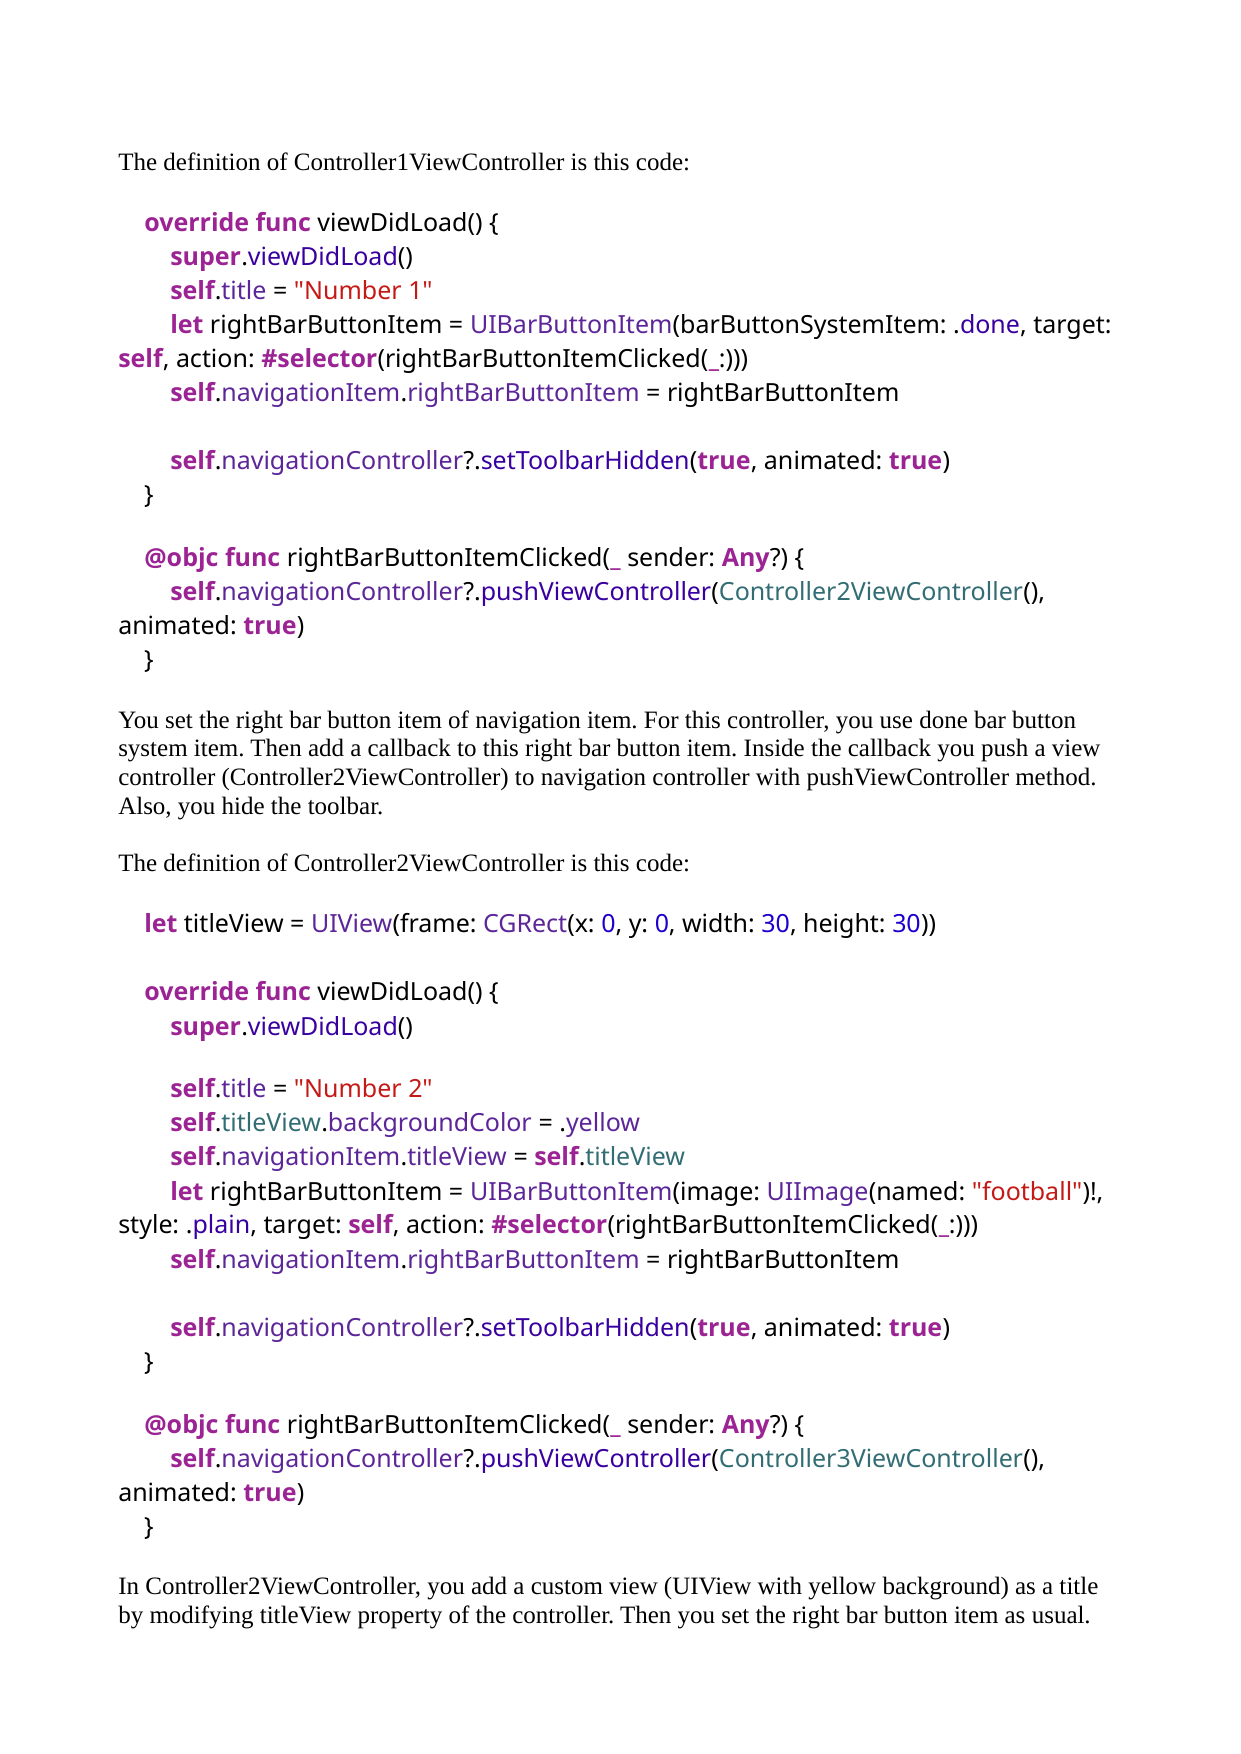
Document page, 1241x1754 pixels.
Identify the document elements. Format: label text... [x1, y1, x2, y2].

text override func viewDidLoad() { [118, 204, 1122, 238]
text self.titleView.backgroundColor = .yellow [118, 1105, 1122, 1139]
text let rightBarButtonItem = UIBarButtonItem(barButtonSystemItem: .done, target: self, action: #selector(rightBarButtonItemClicked(_:))) [118, 307, 1122, 375]
text self.navigationController?.pushViewController(Controller2ViewController(), animated: true) [118, 574, 1122, 642]
text super.viewDidLoad() [118, 238, 1122, 272]
text @objc func rightBarButtonItemClicked(_ sender: Any?) { [118, 540, 1122, 574]
text self.navigationController?.pushViewController(Controller3ViewController(), animated: true) [118, 1440, 1122, 1508]
text In Controller2ViewController, you add a custom view (UIView with yellow background) as a title by modifying titleView property of the controller. Then you set the right bar button item as usual. [118, 1571, 1122, 1629]
text The definition of Controller2ViewController is this code: [118, 848, 1122, 877]
text self.title = "Number 1" [118, 272, 1122, 307]
text } [118, 1508, 1122, 1542]
text @objc func rightBarButtonItemClicked(_ sender: Any?) { [118, 1406, 1122, 1440]
text The definition of Controller1ViewController is this code: [118, 147, 1122, 176]
text self.title = "Number 2" [118, 1071, 1122, 1105]
text self.navigationItem.rightBarButtonItem = rightBarButtonItem [118, 375, 1122, 409]
text self.navigationController?.setToolbarHidden(true, animated: true) [118, 1309, 1122, 1343]
text let rightBarButtonItem = UIBarButtonItem(image: UIImage(named: "football")!, style: .plain, target: self, action: #selector(rightBarButtonItemClicked(_:))) [118, 1173, 1122, 1241]
text } [118, 642, 1122, 676]
text let titleView = UIView(frame: CGRect(x: 0, y: 0, width: 30, height: 30)) [118, 906, 1122, 940]
text super.viewDidLoad() [118, 1008, 1122, 1042]
text self.navigationController?.setToolbarHidden(true, animated: true) [118, 443, 1122, 477]
text You set the right bar button item of navigation item. For this controller, you use done bar button system item. Then add a callback to this right bar button item. Inside the callback you push a view controller (Controller2ViewController) to navigation controller with pushViewController method. Also, you hide the toolbar. [118, 705, 1122, 820]
text } [118, 1343, 1122, 1377]
text } [118, 477, 1122, 511]
text self.navigationItem.titleView = self.titleView [118, 1139, 1122, 1173]
text override func viewDidLoad() { [118, 974, 1122, 1008]
text self.navigationItem.rightBarButtonItem = rightBarButtonItem [118, 1241, 1122, 1275]
